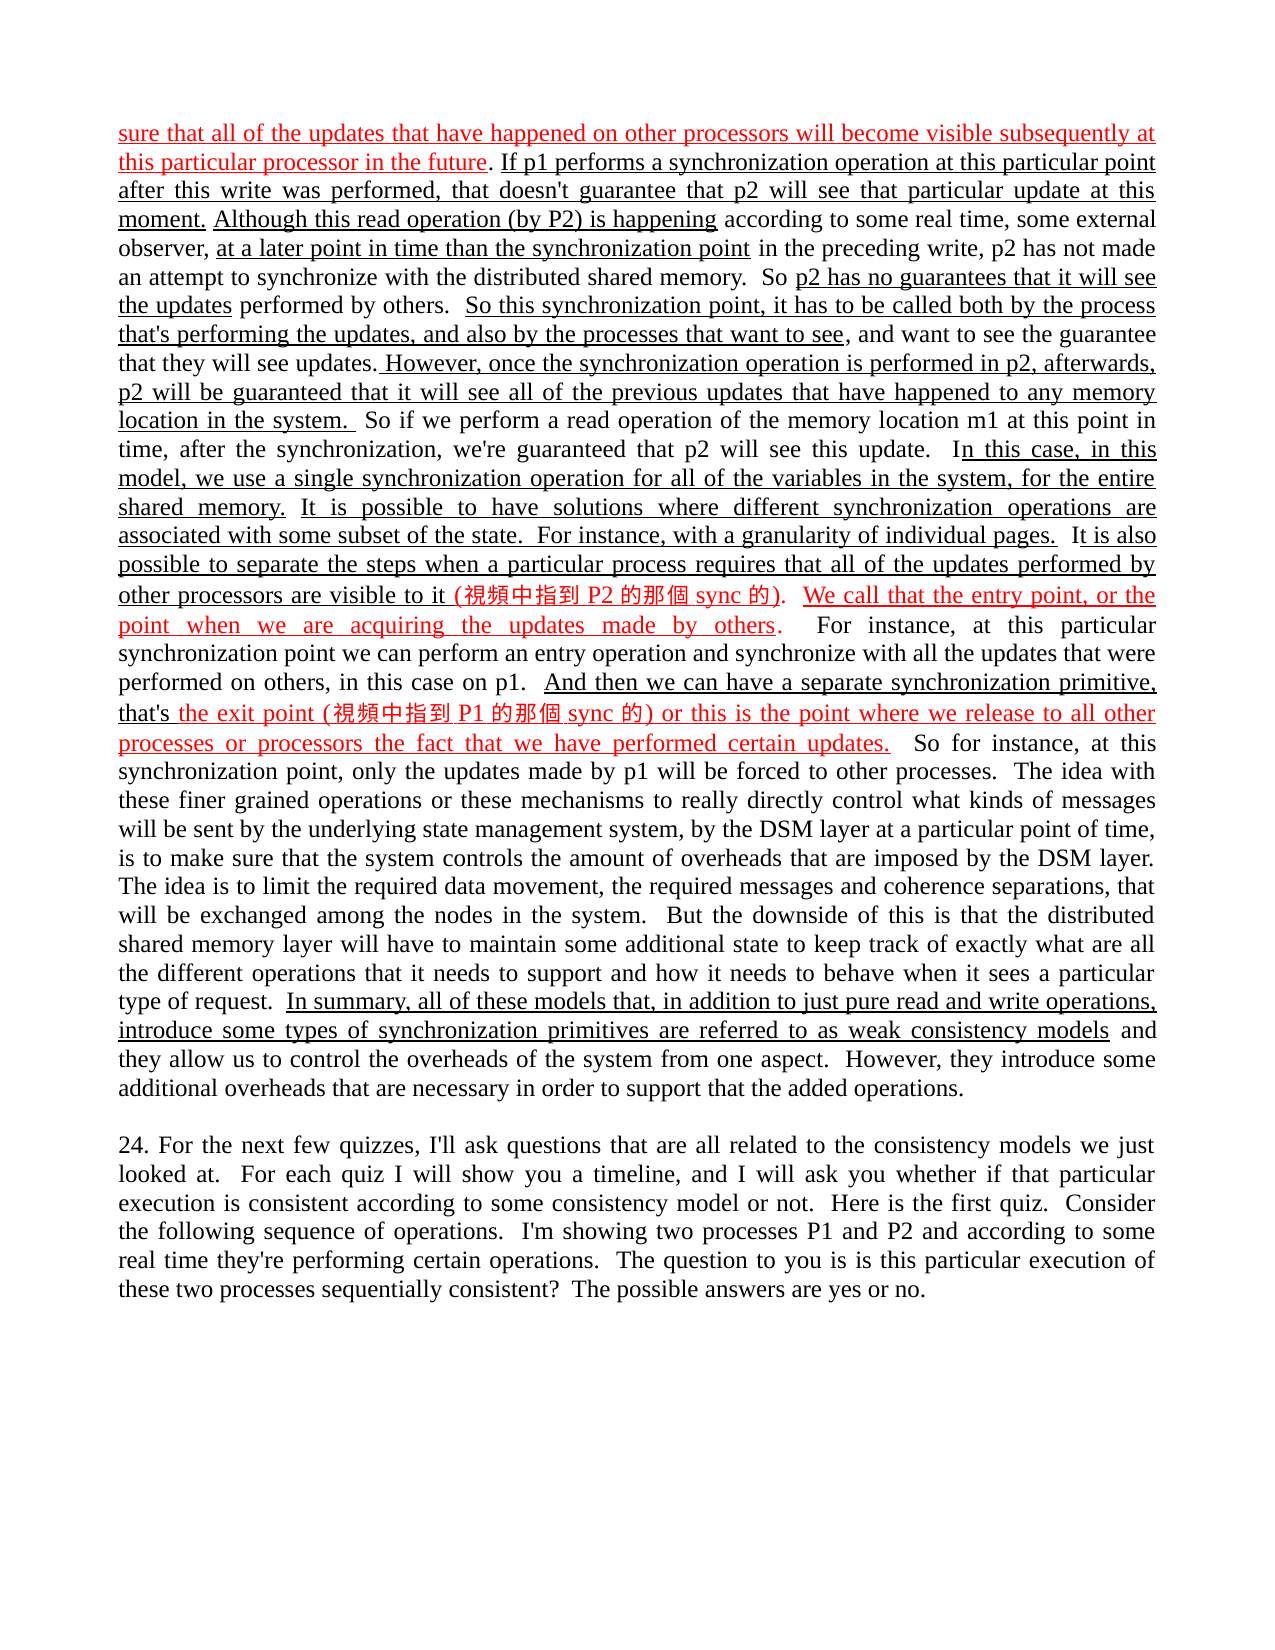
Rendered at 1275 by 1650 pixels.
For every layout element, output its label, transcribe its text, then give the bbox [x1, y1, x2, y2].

text location in the system. So if we perform a read operation of the memory location m1 at this point in time, after the synchronization, we're guaranteed that p2 will see this update. In this case, in this model, we use a single synchronization operation for all of the variables in the system, for the entire shared memory. It is possible to have solutions where different synchronization operations are associated with some subset of the state. For instance, with a granularity of individual pages. It is also possible to separate the steps when a particular process requires that all of the updates performed by other processors are visible to it (視頻中指到P2的那個sync的). We call that the entry point, or the point when we are acquiring the updates made by others. For instance, at this particular synchronization point we can perform an entry operation and synchronize with all the updates that were performed on others, in this case on p1. And then we can have a separate synchronization primitive, that's the exit point (視頻中指到P1的那個sync的) or this is the point where we release to all other processes or processors the fact that we have performed certain updates. So for instance, at this synchronization point, only the updates made by p1 will be forced to other processes. The idea with these finer grained operations or these mechanisms to really directly control what kinds of messages will be sent by the underlying state management system, by the DSM layer at a particular point of time, is to make sure that the system controls the amount of overheads that are imposed by the DSM layer. The idea is to limit the required data movement, the required messages and coherence separations, that will be exchanged among the nodes in the system. But the downside of this is that the distributed shared memory layer will have to maintain some additional state to keep track of exactly what are all the different operations that it needs to support and how it needs to behave when it sees a particular type of request. In summary, all of these models that, in addition to just pure read and write operations, introduce some types of synchronization primitives are referred to as weak consistency models and they allow us to control the overheads of the system from one aspect. However, they introduce some additional overheads that are necessary in order to support that the added operations. [118, 403, 1157, 1101]
text sure that all of the updates that have happened on other processors will become visible subsequently at this particular processor in the future. If p1 performs a synchronization operation at this particular point after this write was performed, that doesn't guarantee that p2 will see that particular update at this moment. Although this read operation (by P2) is happening according to some real time, some external observer, at a later point in time than the synchronization point in the preceding write, p2 has not made an attempt to synchronize with the distributed shared memory. So p2 has no guarantees that it will see the updates performed by others. So this synchronization point, it has to be called both by the process that's performing the updates, and also by the processes that want to see, and want to see the guarantee that they will see updates. However, once the synchronization operation is performed in p2, afterwards, p2 will be guaranteed that it will see all of the previous updates that have happened to any memory [118, 118, 1157, 402]
text 24. For the next few quizzes, I'll ask questions that are all related to the consistency models we just looked at. For each quiz I will show you a timeline, and I will ask you whether if that particular execution is consistent according to some consistency model or not. Here is the first quiz. Consider the following sequence of operations. I'm showing two processes P1 and P2 and according to some real time they're performing certain operations. The question to you is is this particular execution of these two processes sequentially consistent? The possible answers are yes or no. [118, 1130, 1157, 1303]
